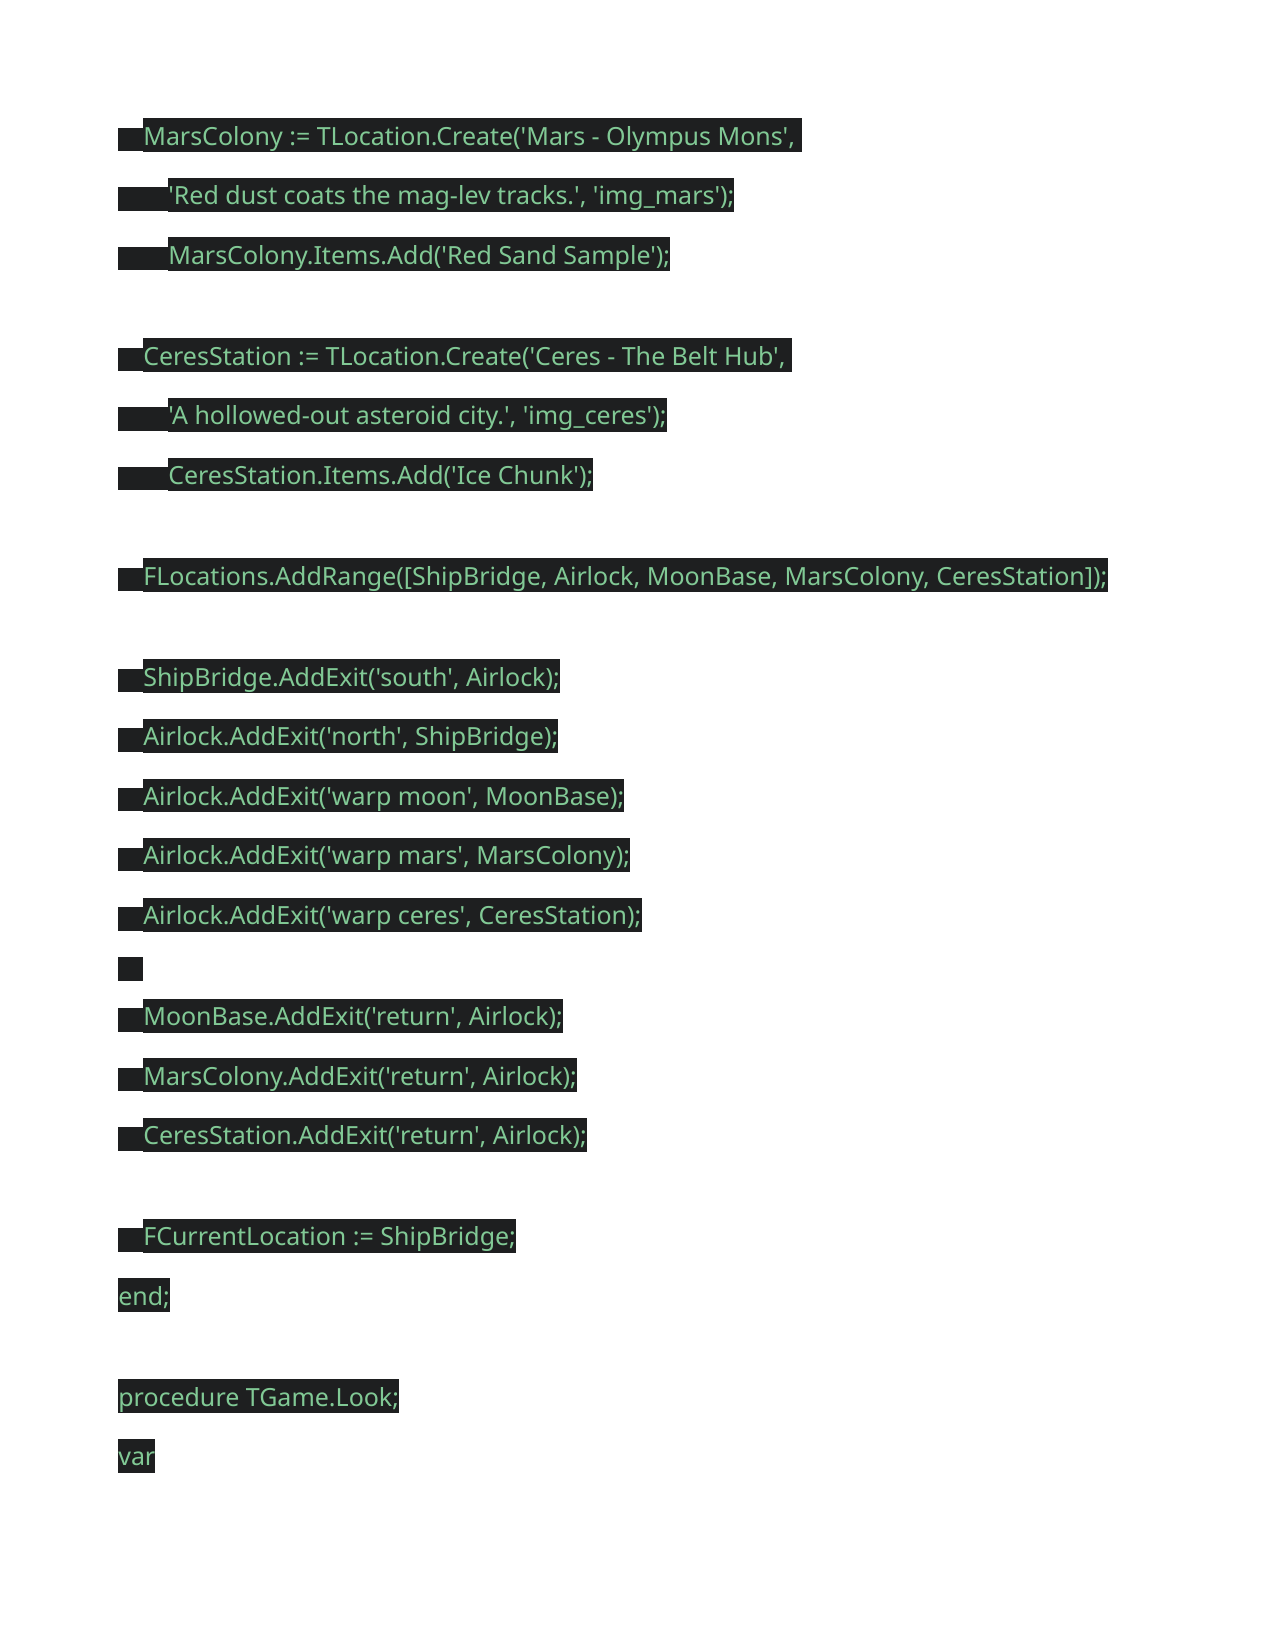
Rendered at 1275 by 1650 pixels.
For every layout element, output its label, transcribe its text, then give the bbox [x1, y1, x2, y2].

text 'Red dust coats the mag-lev tracks.', 'img_mars'); [118, 178, 1157, 212]
text Airlock.AddExit('warp ceres', CeresStation); [118, 898, 1157, 932]
text ShipBridge.AddExit('south', Airlock); [118, 659, 1157, 693]
text MoonBase.AddExit('return', Airlock); [118, 998, 1157, 1033]
text Airlock.AddExit('warp moon', MoonBase); [118, 778, 1157, 812]
text 'A hollowed-out asteroid city.', 'img_ceres'); [118, 398, 1157, 432]
text CeresStation := TLocation.Create('Ceres - The Belt Hub', [118, 338, 1157, 372]
text CeresStation.Items.Add('Ice Chunk'); [118, 457, 1157, 491]
text procedure TGame.Look; [118, 1379, 1157, 1413]
text FLocations.AddRange([ShipBridge, Airlock, MoonBase, MarsColony, CeresStation]); [118, 558, 1157, 592]
text MarsColony.Items.Add('Red Sand Sample'); [118, 237, 1157, 271]
text var [118, 1439, 1157, 1473]
text MarsColony.AddExit('return', Airlock); [118, 1058, 1157, 1092]
text CeresStation.AddExit('return', Airlock); [118, 1118, 1157, 1152]
text FCurrentLocation := ShipBridge; [118, 1219, 1157, 1253]
text MarsColony := TLocation.Create('Mars - Olympus Mons', [118, 118, 1157, 152]
text end; [118, 1278, 1157, 1312]
text Airlock.AddExit('north', ShipBridge); [118, 719, 1157, 753]
text Airlock.AddExit('warp mars', MarsColony); [118, 838, 1157, 872]
